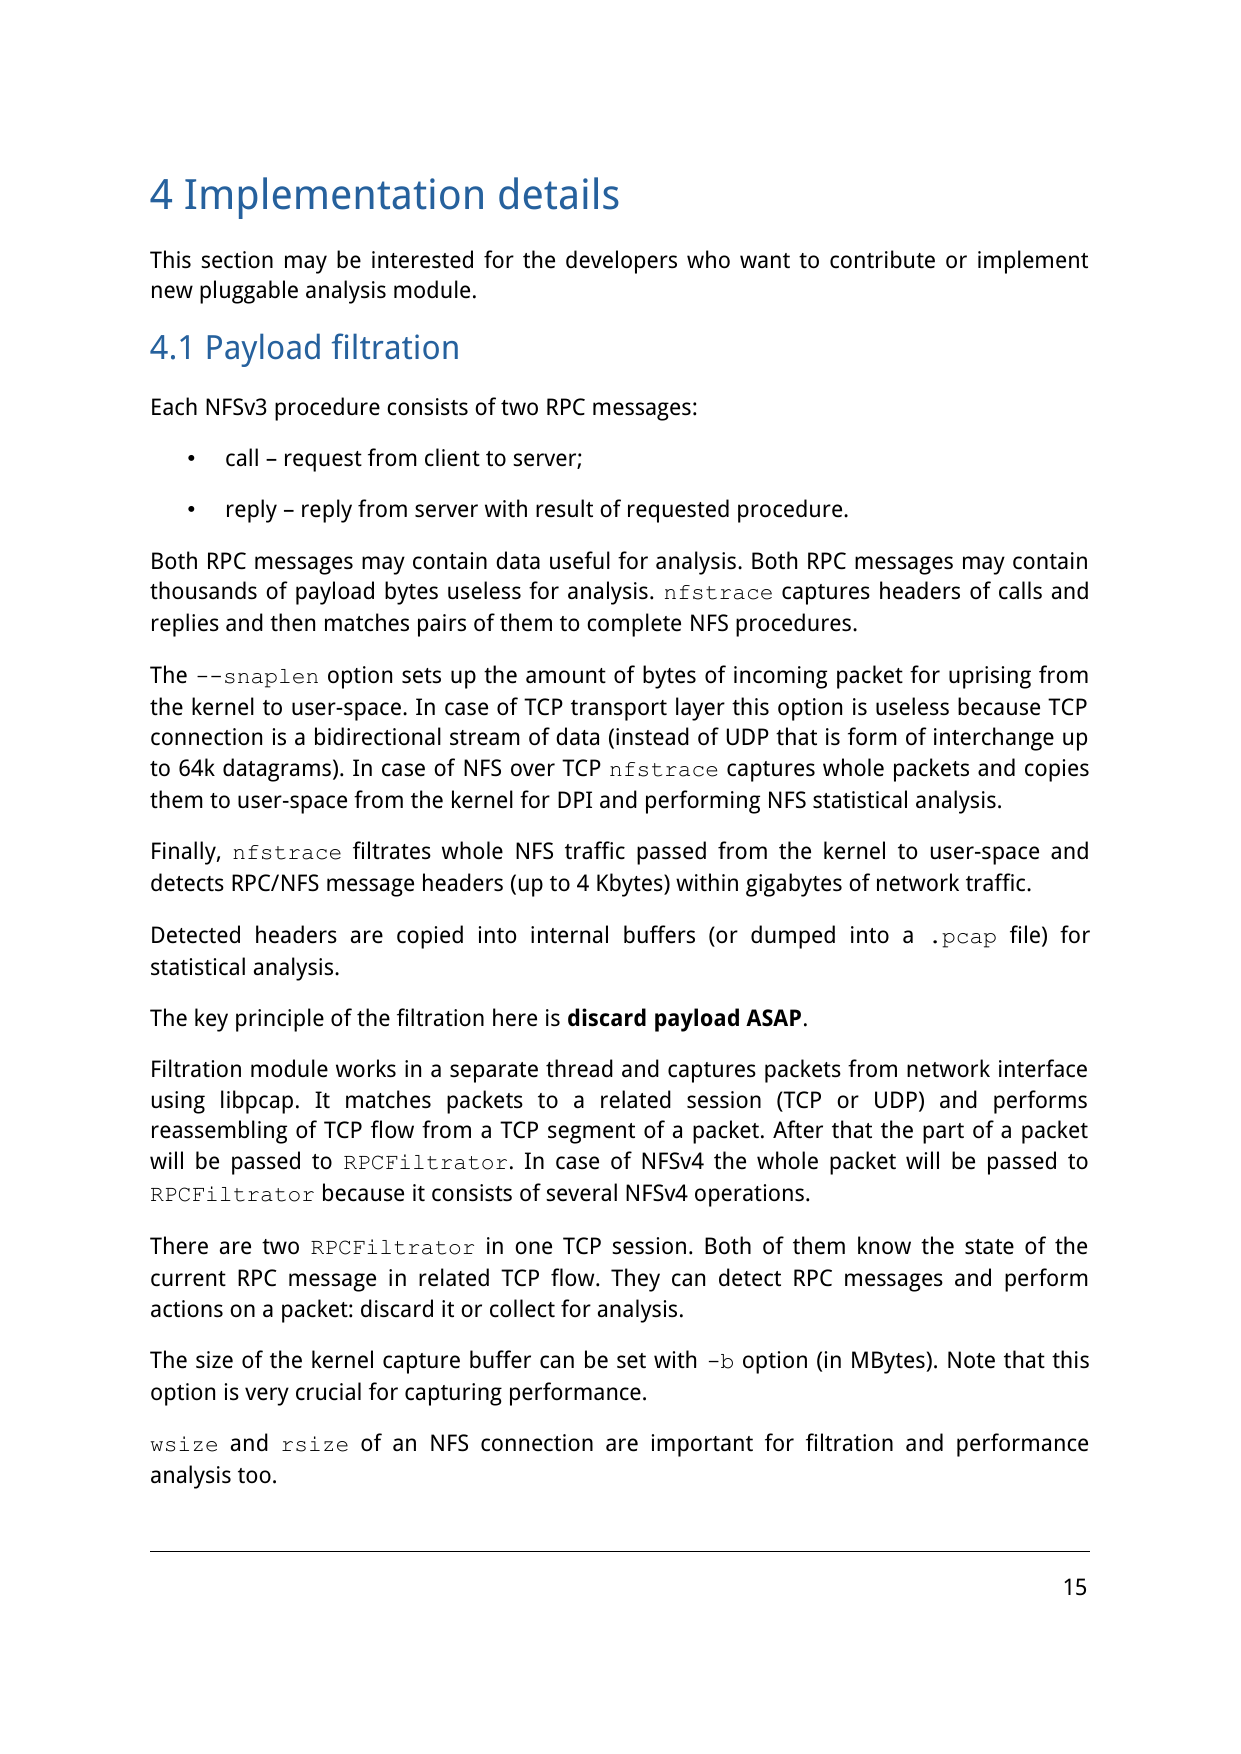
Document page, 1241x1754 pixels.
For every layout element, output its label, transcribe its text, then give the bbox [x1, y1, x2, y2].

text wsize and rsize of an NFS connection are important for filtration and performance analysis too. [150, 1431, 1090, 1489]
text There are two RPCFiltrator in one TCP session. Both of them know the state of the current RPC message in related TCP flow. They can detect RPC messages and perform actions on a packet: discard it or collect for analysis. [150, 1233, 1090, 1323]
text The key principle of the filtration here is discard payload ASAP. [150, 1005, 1090, 1032]
text The --snaplen option sets up the amount of bytes of incoming packet for uprising from the kernel to user-space. In case of TCP transport layer this option is useless because TCP connection is a bidirectional stream of data (instead of UDP that is form of interchange up to 64k datagrams). In case of NFS over TCP nfstrace captures whole packets and copies them to user-space from the kernel for DPI and performing NFS statistical analysis. [150, 662, 1090, 814]
subtitle Implementation details [150, 171, 1090, 219]
text Finally, nfstrace filtrates whole NFS traffic passed from the kernel to user-space and detects RPC/NFS message headers (up to 4 Kbytes) within gigabytes of network traffic. [150, 838, 1090, 897]
subtitle Payload filtration [150, 329, 1090, 368]
text This section may be interested for the developers who want to contribute or implement new pluggable analysis module. [150, 247, 1090, 304]
text The size of the kernel capture buffer can be set with -b option (in MBytes). Note that this option is very crucial for capturing performance. [150, 1347, 1090, 1406]
text Filtration module works in a separate thread and captures packets from network interface using libpcap. It matches packets to a related session (TCP or UDP) and performs reassembling of TCP flow from a TCP segment of a packet. After that the part of a packet will be passed to RPCFiltrator. In case of NFSv4 the whole packet will be passed to RPCFiltrator because it consists of several NFSv4 operations. [150, 1056, 1090, 1208]
list call – request from client to server; [187, 445, 1090, 472]
list reply – reply from server with result of requested procedure. [187, 497, 1090, 523]
text Both RPC messages may contain data useful for analysis. Both RPC messages may contain thousands of payload bytes useless for analysis. nfstrace captures headers of calls and replies and then matches pairs of them to complete NFS procedures. [150, 548, 1090, 637]
text Detected headers are copied into internal buffers (or dumped into a .pcap file) for statistical analysis. [150, 922, 1090, 981]
text Each NFSv3 procedure consists of two RPC messages: [150, 394, 1090, 421]
